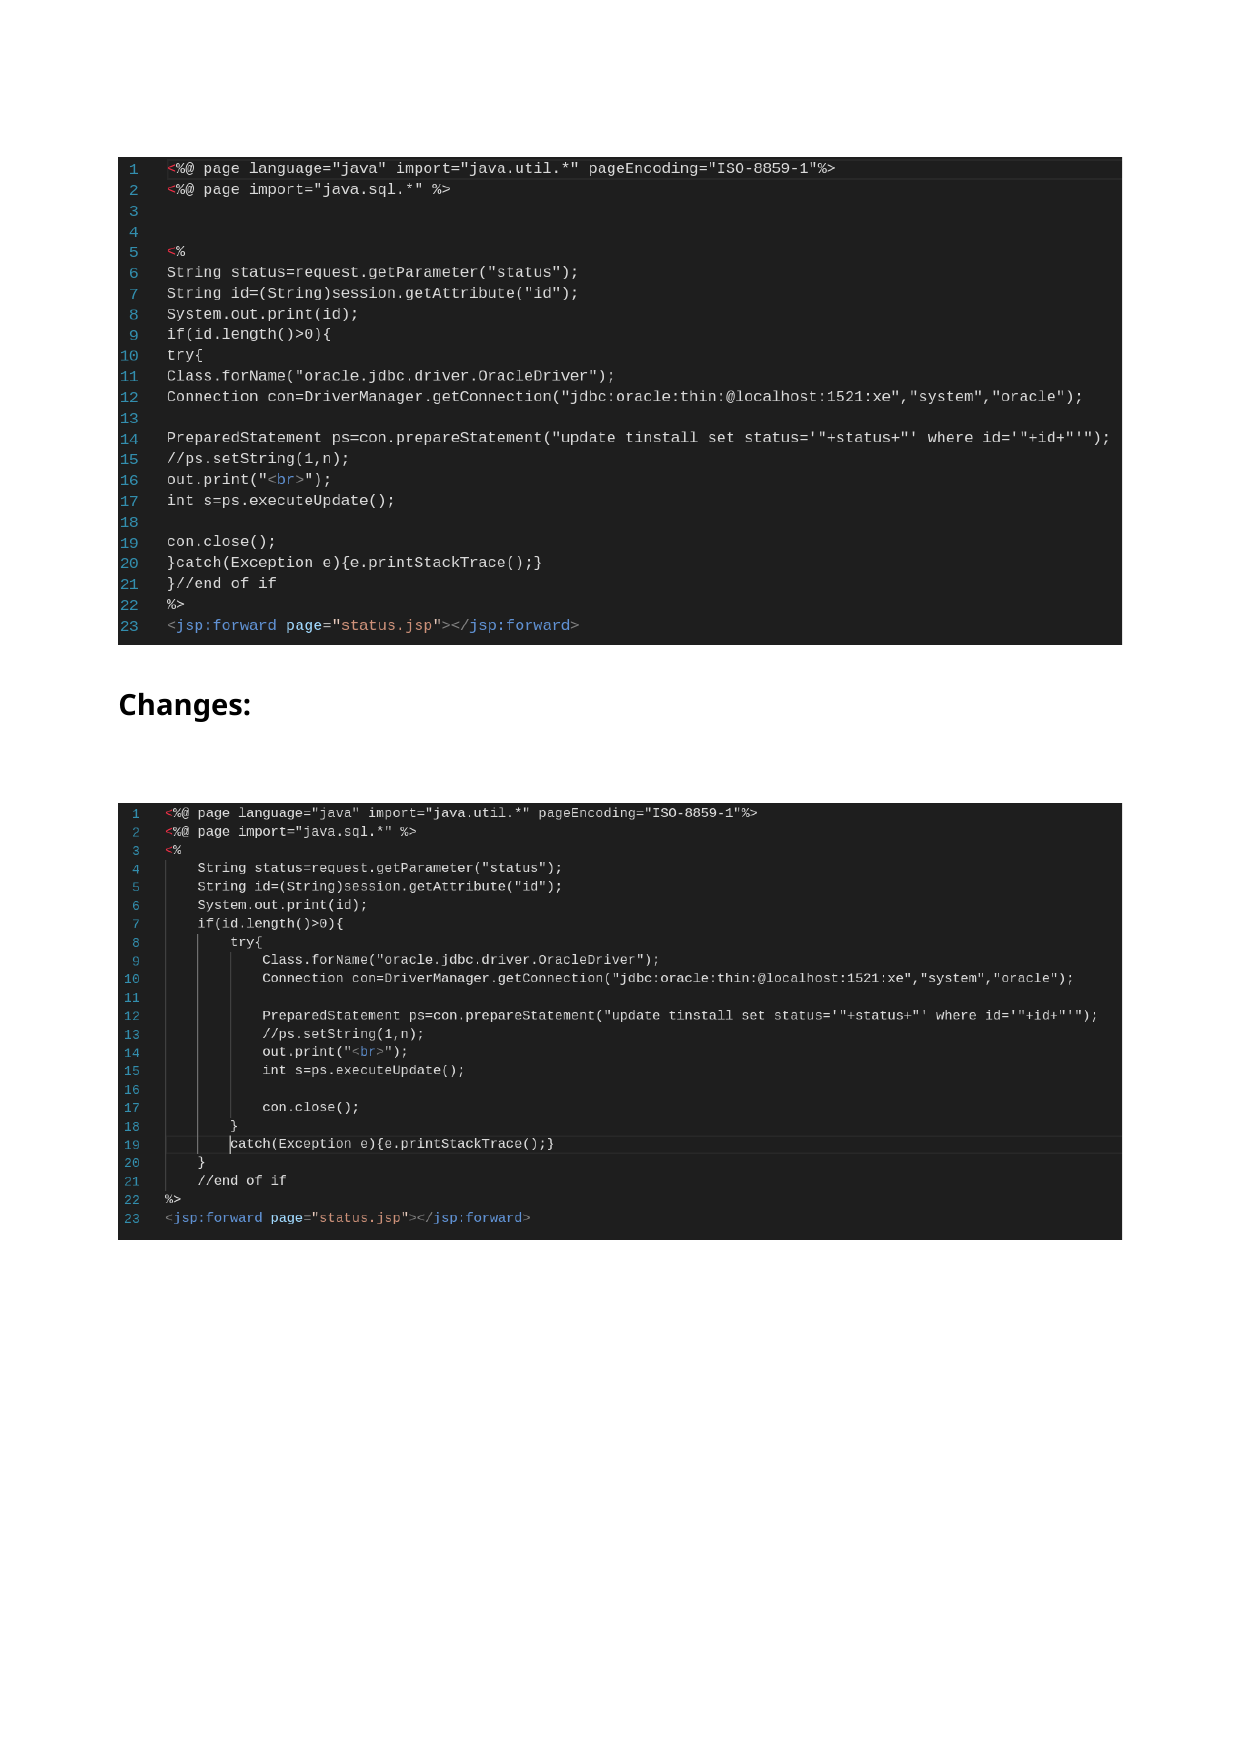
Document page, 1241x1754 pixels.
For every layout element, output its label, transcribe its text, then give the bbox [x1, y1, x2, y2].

text Changes: [118, 684, 1122, 724]
picture [118, 157, 1123, 645]
picture [118, 803, 1123, 1240]
